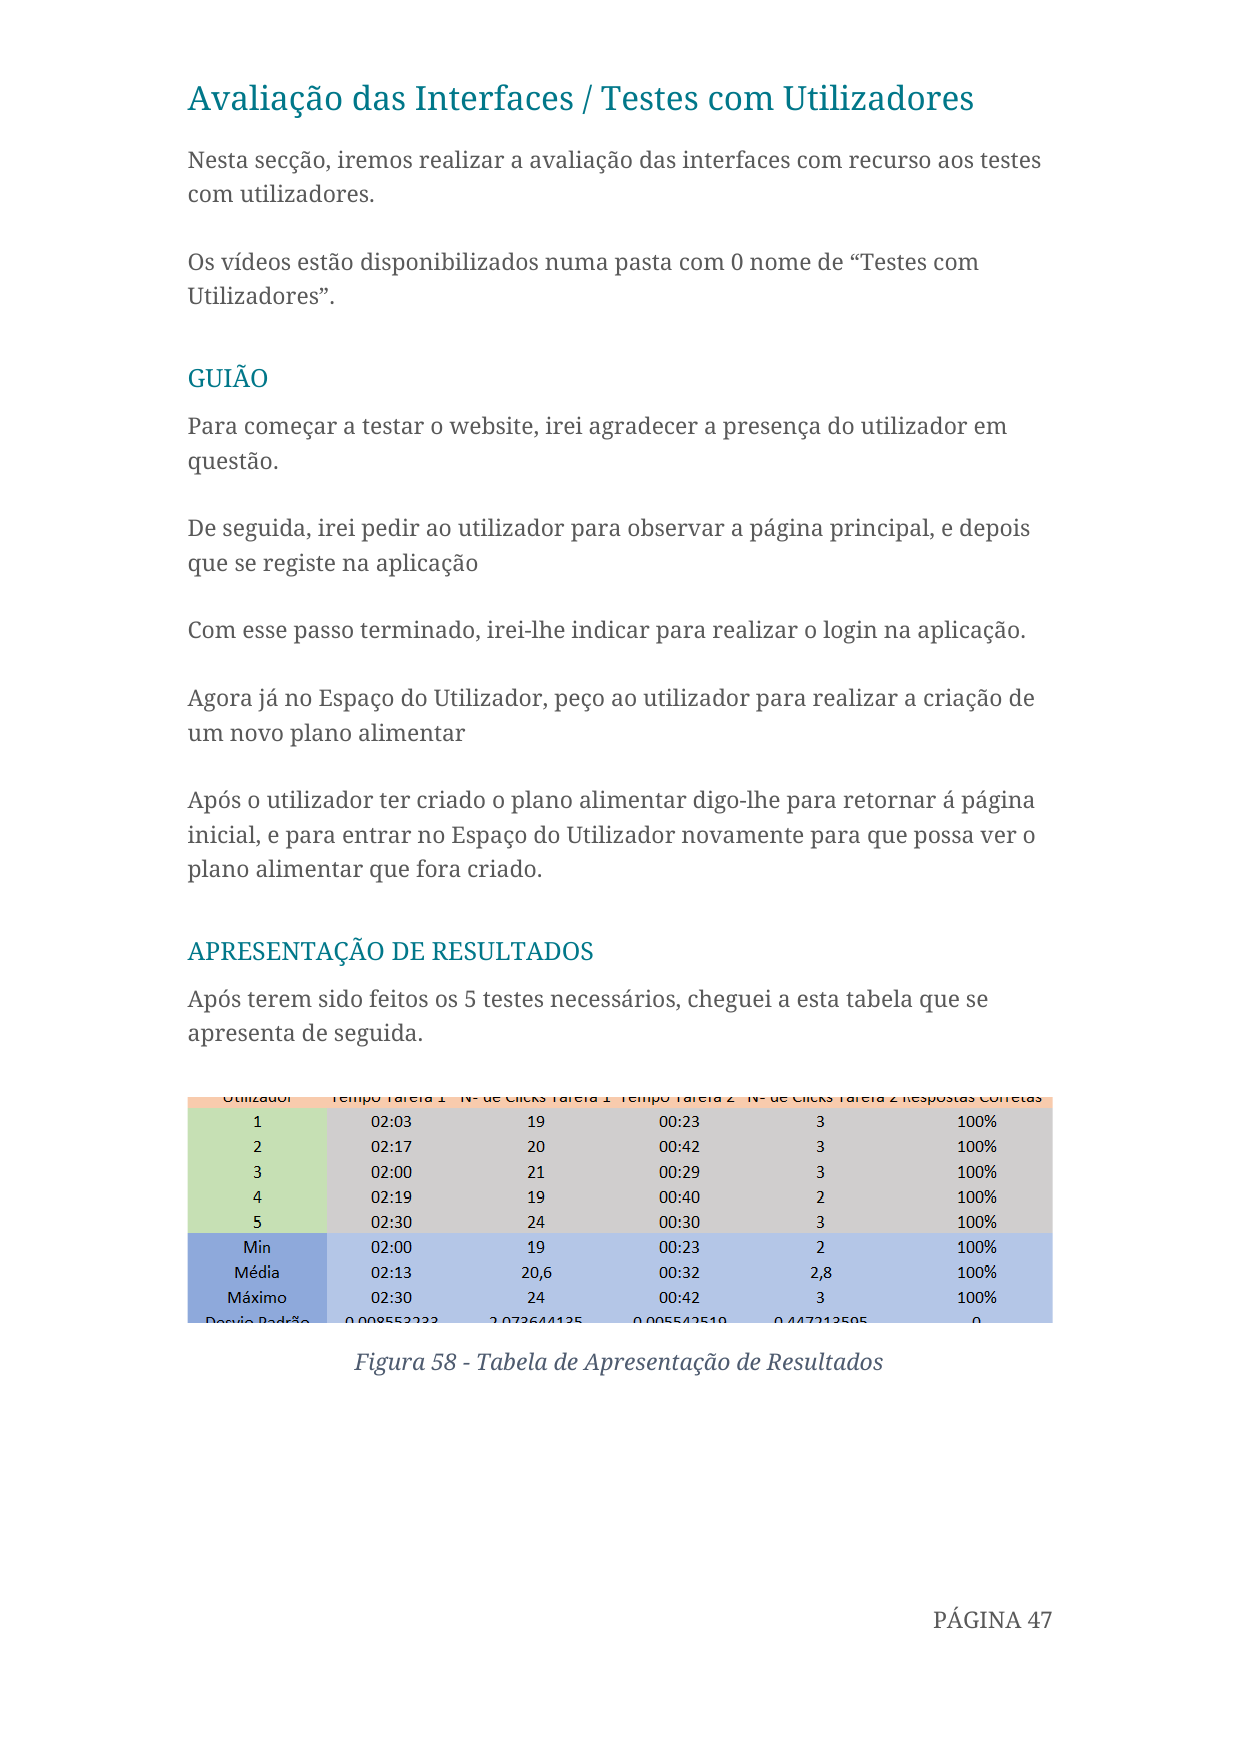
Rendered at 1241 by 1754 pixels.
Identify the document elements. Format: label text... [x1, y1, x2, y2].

text Nesta secção, iremos realizar a avaliação das interfaces com recurso aos testes com utilizadores. [187, 144, 1053, 209]
text Com esse passo terminado, irei-lhe indicar para realizar o login na aplicação. [187, 614, 1053, 646]
text Figura 58 - Tabela de Apresentação de Resultados [187, 1346, 1053, 1377]
text Após terem sido feitos os 5 testes necessários, cheguei a esta tabela que se apresenta de seguida. [187, 983, 1053, 1049]
text Para começar a testar o website, irei agradecer a presença do utilizador em questão. [187, 410, 1053, 476]
subtitle Guião [187, 360, 1053, 394]
text Os vídeos estão disponibilizados numa pasta com 0 nome de “Testes com Utilizadores”. [187, 246, 1053, 311]
text Após o utilizador ter criado o plano alimentar digo-lhe para retornar á página inicial, e para entrar no Espaço do Utilizador novamente para que possa ver o plano alimentar que fora criado. [187, 784, 1053, 884]
subtitle Avaliação das Interfaces / Testes com Utilizadores [187, 75, 1053, 120]
text Agora já no Espaço do Utilizador, peço ao utilizador para realizar a criação de um novo plano alimentar [187, 682, 1053, 748]
subtitle Apresentação de Resultados [187, 933, 1053, 967]
text De seguida, irei pedir ao utilizador para observar a página principal, e depois que se registe na aplicação [187, 512, 1053, 578]
